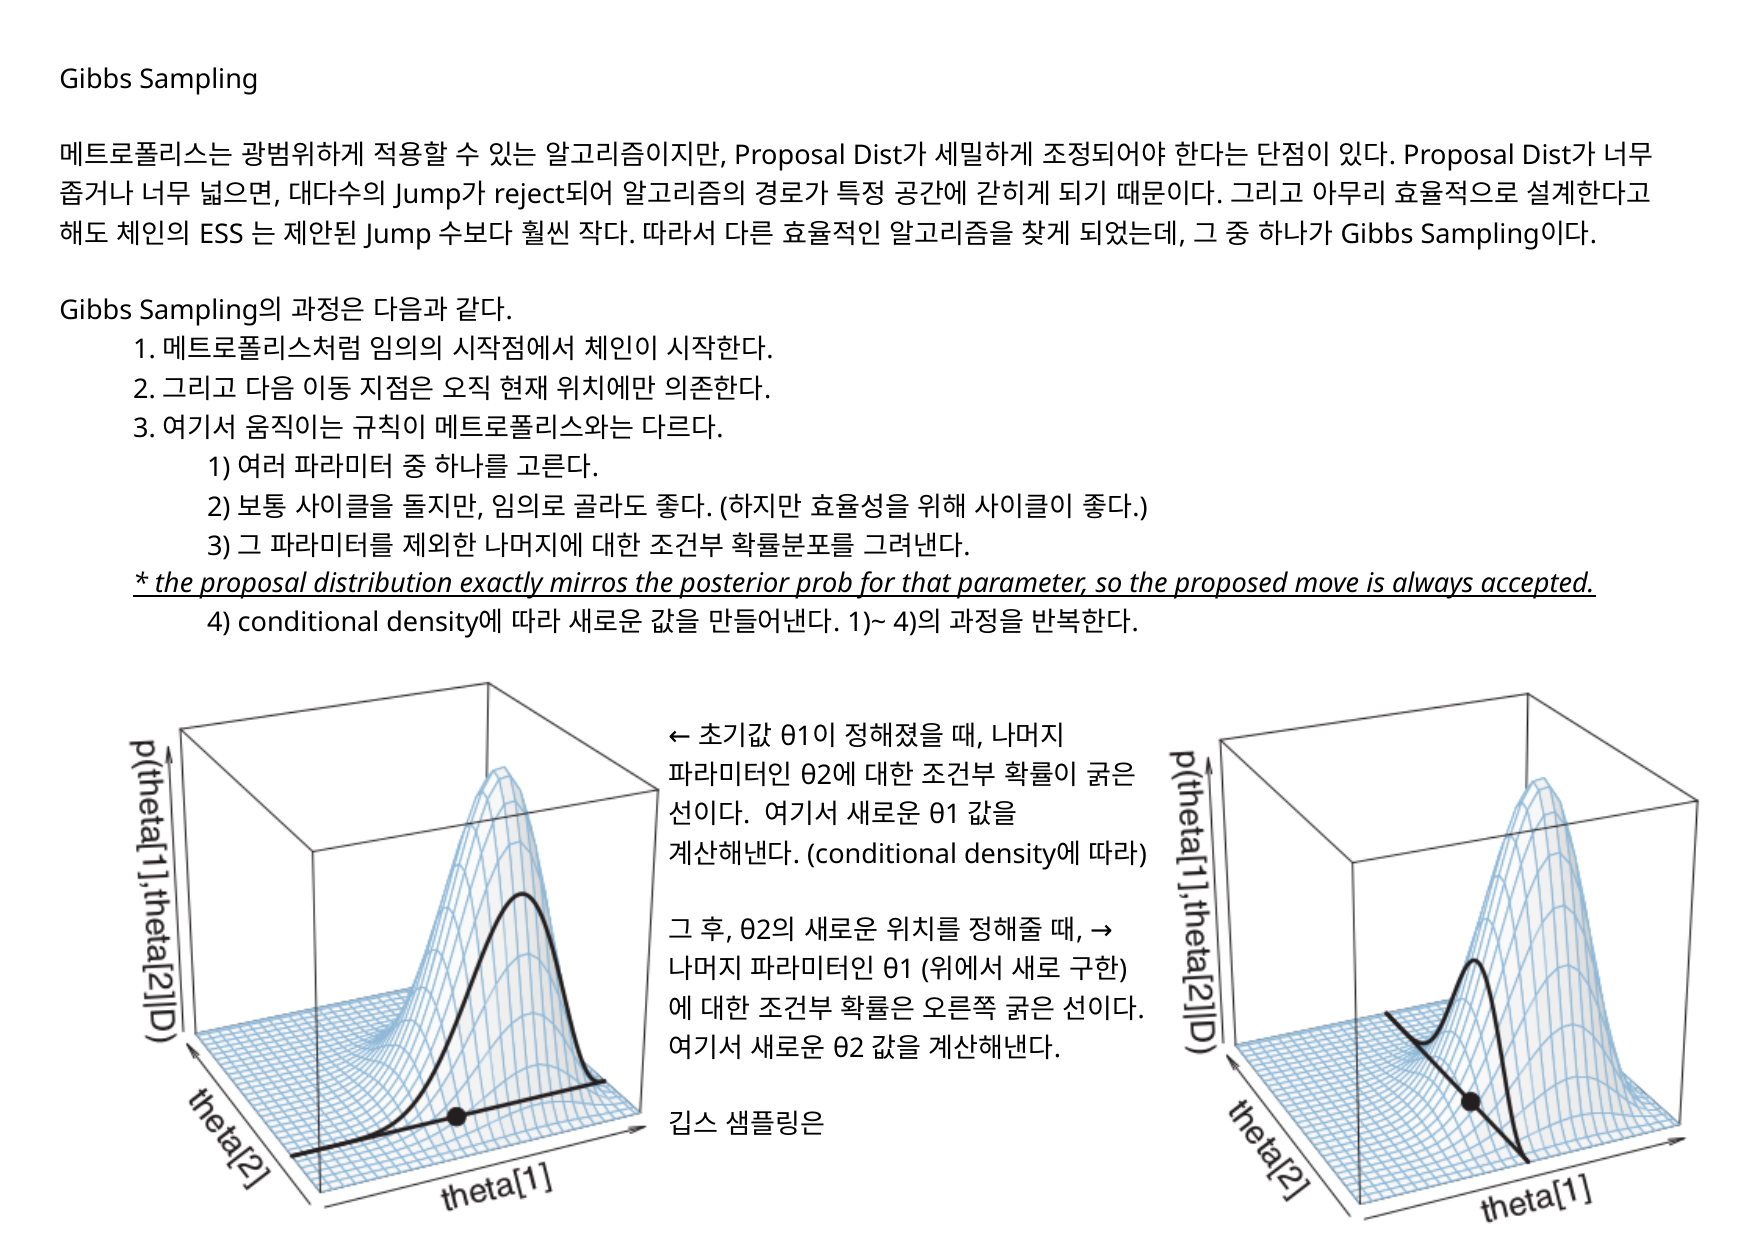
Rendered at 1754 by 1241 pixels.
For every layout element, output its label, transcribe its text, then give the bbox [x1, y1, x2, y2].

text Gibbs Sampling의 과정은 다음과 같다. [59, 288, 1695, 327]
text 나머지 파라미터인 θ1 (위에서 새로 구한)에 대한 조건부 확률은 오른쪽 굵은 선이다. 여기서 새로운 θ2 값을 계산해낸다. [669, 947, 1150, 1065]
text 2) 보통 사이클을 돌지만, 임의로 골라도 좋다. (하지만 효율성을 위해 사이클이 좋다.) [59, 485, 1695, 524]
text 3) 그 파라미터를 제외한 나머지에 대한 조건부 확률분포를 그려낸다. [59, 524, 1695, 563]
text 1. 메트로폴리스처럼 임의의 시작점에서 체인이 시작한다. [59, 327, 1695, 367]
picture [1150, 671, 1721, 1241]
text 메트로폴리스는 광범위하게 적용할 수 있는 알고리즘이지만, Proposal Dist가 세밀하게 조정되어야 한다는 단점이 있다. Proposal Dist가 너무 좁거나 너무 넓으면, 대다수의 Jump가 reject되어 알고리즘의 경로가 특정 공간에 갇히게 되기 때문이다. 그리고 아무리 효율적으로 설계한다고 해도 체인의 ESS 는 제안된 Jump 수보다 훨씬 작다. 따라서 다른 효율적인 알고리즘을 찾게 되었는데, 그 중 하나가 Gibbs Sampling이다. [59, 133, 1695, 251]
text 그 후, θ2의 새로운 위치를 정해줄 때, → [669, 908, 1150, 947]
text 3. 여기서 움직이는 규칙이 메트로폴리스와는 다르다. [59, 406, 1695, 445]
text [59, 1102, 74, 1141]
text 1) 여러 파라미터 중 하나를 고른다. [59, 445, 1695, 485]
text [59, 908, 74, 947]
text * the proposal distribution exactly mirros the posterior prob for that parameter, so the proposed move is always accepted. [59, 563, 1695, 600]
text [59, 947, 74, 1065]
text 2. 그리고 다음 이동 지점은 오직 현재 위치에만 의존한다. [59, 367, 1695, 406]
text 깁스 샘플링은 [669, 1102, 1150, 1141]
picture [74, 662, 669, 1234]
text 4) conditional density에 따라 새로운 값을 만들어낸다. 1)~ 4)의 과정을 반복한다. [59, 600, 1695, 640]
text [59, 713, 74, 871]
text ← 초기값 θ1이 정해졌을 때, 나머지 파라미터인 θ2에 대한 조건부 확률이 굵은 선이다. 여기서 새로운 θ1 값을 계산해낸다. (conditional density에 따라) [669, 713, 1150, 871]
text Gibbs Sampling [59, 59, 1695, 96]
